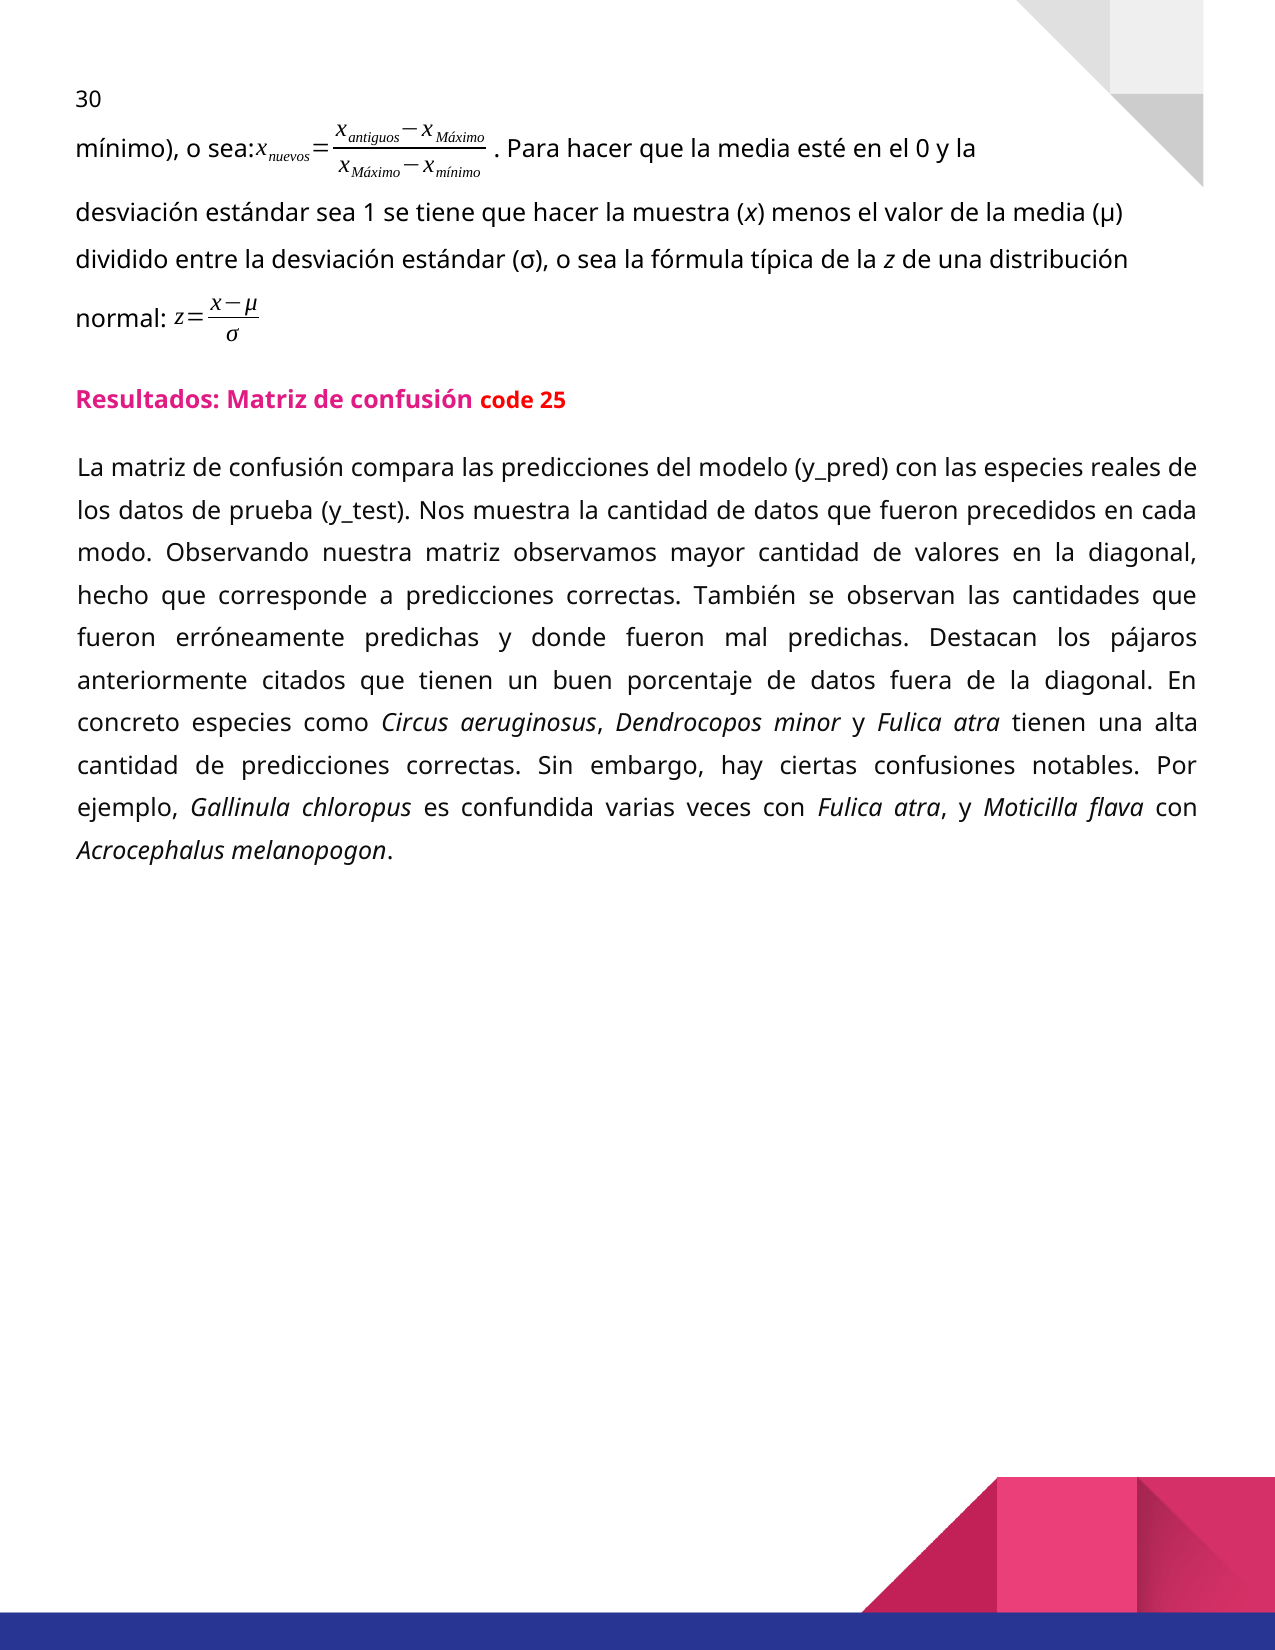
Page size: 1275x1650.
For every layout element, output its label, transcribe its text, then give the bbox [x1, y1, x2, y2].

text Con más tiempo para realizar el trabajo hubiera sido importantísimo y clave para mejorar el modelo KNN hacer un normalizado y estandarizado de datos. Porque si nos lo imaginamos ahora mismo en el modelo tenemos características con distintos rangos de valores. Por ejemplo una feature que va de 1000 a 2000 y otra feature que va de 0 a 1 entonces la primera característica estaría eclipsando la segunda característica al tener valores siempre más altos y entonces sería como si la segunda característica no se estuviera usando. Para normalizar lo que se tendría que hacer sería que los datos vayan todos de 0 a 1, con la misma media en los datos y con desviación estándar igual estandarizada. Para determinar que los datos vayan de 0 a 1 lo que se tendría que hacer es restar el máximo y dividir entre el rango (máximo menos mínimo), o sea: . Para hacer que la media esté en el 0 y la desviación estándar sea 1 se tiene que hacer la muestra (x) menos el valor de la media (μ) dividido entre la desviación estándar (σ), o sea la fórmula típica de la z de una distribución normal: [75, 114, 1198, 348]
picture [1015, 0, 1204, 188]
picture [0, 1475, 1275, 1650]
text La matriz de confusión compara las predicciones del modelo (y_pred) con las especies reales de los datos de prueba (y_test). Nos muestra la cantidad de datos que fueron precedidos en cada modo. Observando nuestra matriz observamos mayor cantidad de valores en la diagonal, hecho que corresponde a predicciones correctas. También se observan las cantidades que fueron erróneamente predichas y donde fueron mal predichas. Destacan los pájaros anteriormente citados que tienen un buen porcentaje de datos fuera de la diagonal. En concreto especies como Circus aeruginosus, Dendrocopos minor y Fulica atra tienen una alta cantidad de predicciones correctas. Sin embargo, hay ciertas confusiones notables. Por ejemplo, Gallinula chloropus es confundida varias veces con Fulica atra, y Moticilla flava con Acrocephalus melanopogon. [77, 450, 1198, 866]
text Resultados: Matriz de confusión code 25 [75, 382, 1198, 416]
